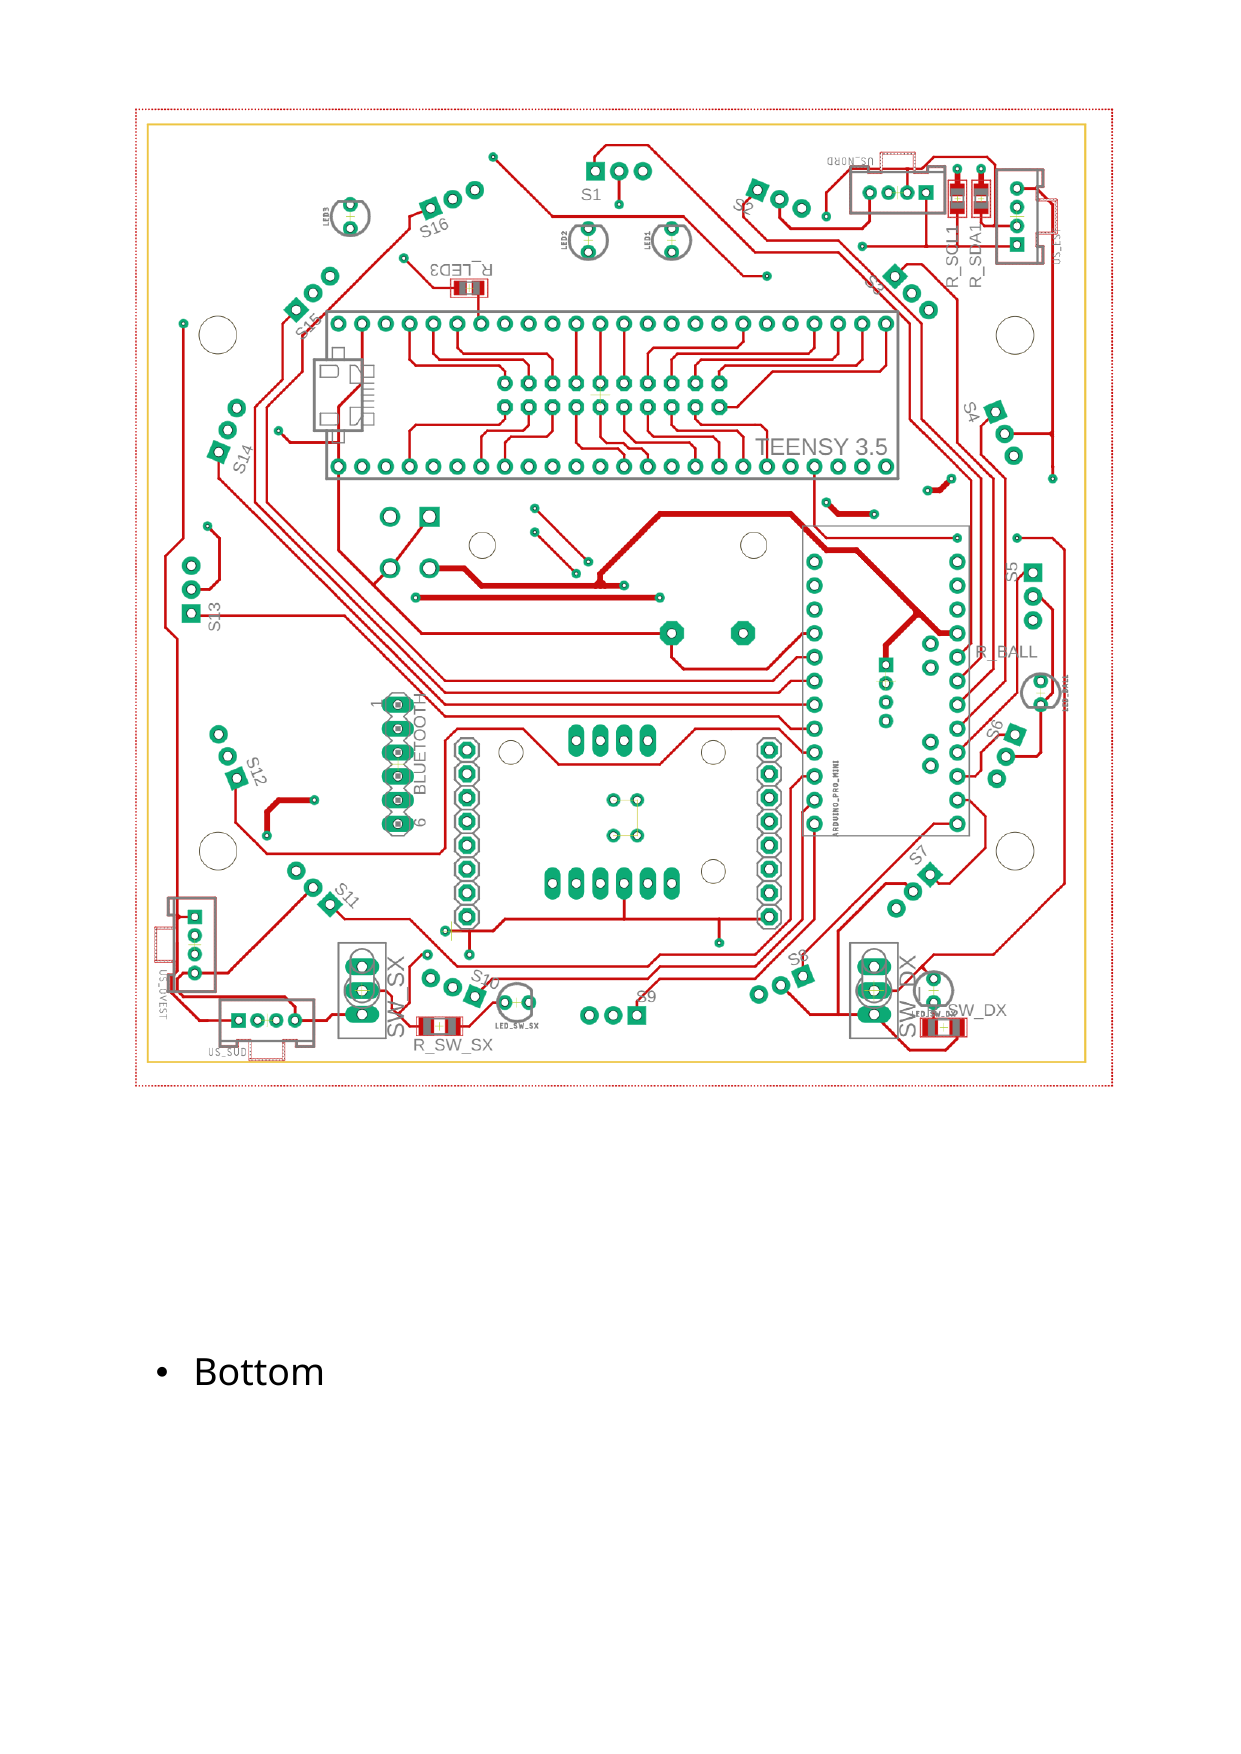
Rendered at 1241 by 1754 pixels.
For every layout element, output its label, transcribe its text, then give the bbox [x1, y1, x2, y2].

picture [118, 90, 1123, 1096]
list Bottom [156, 1345, 1122, 1396]
